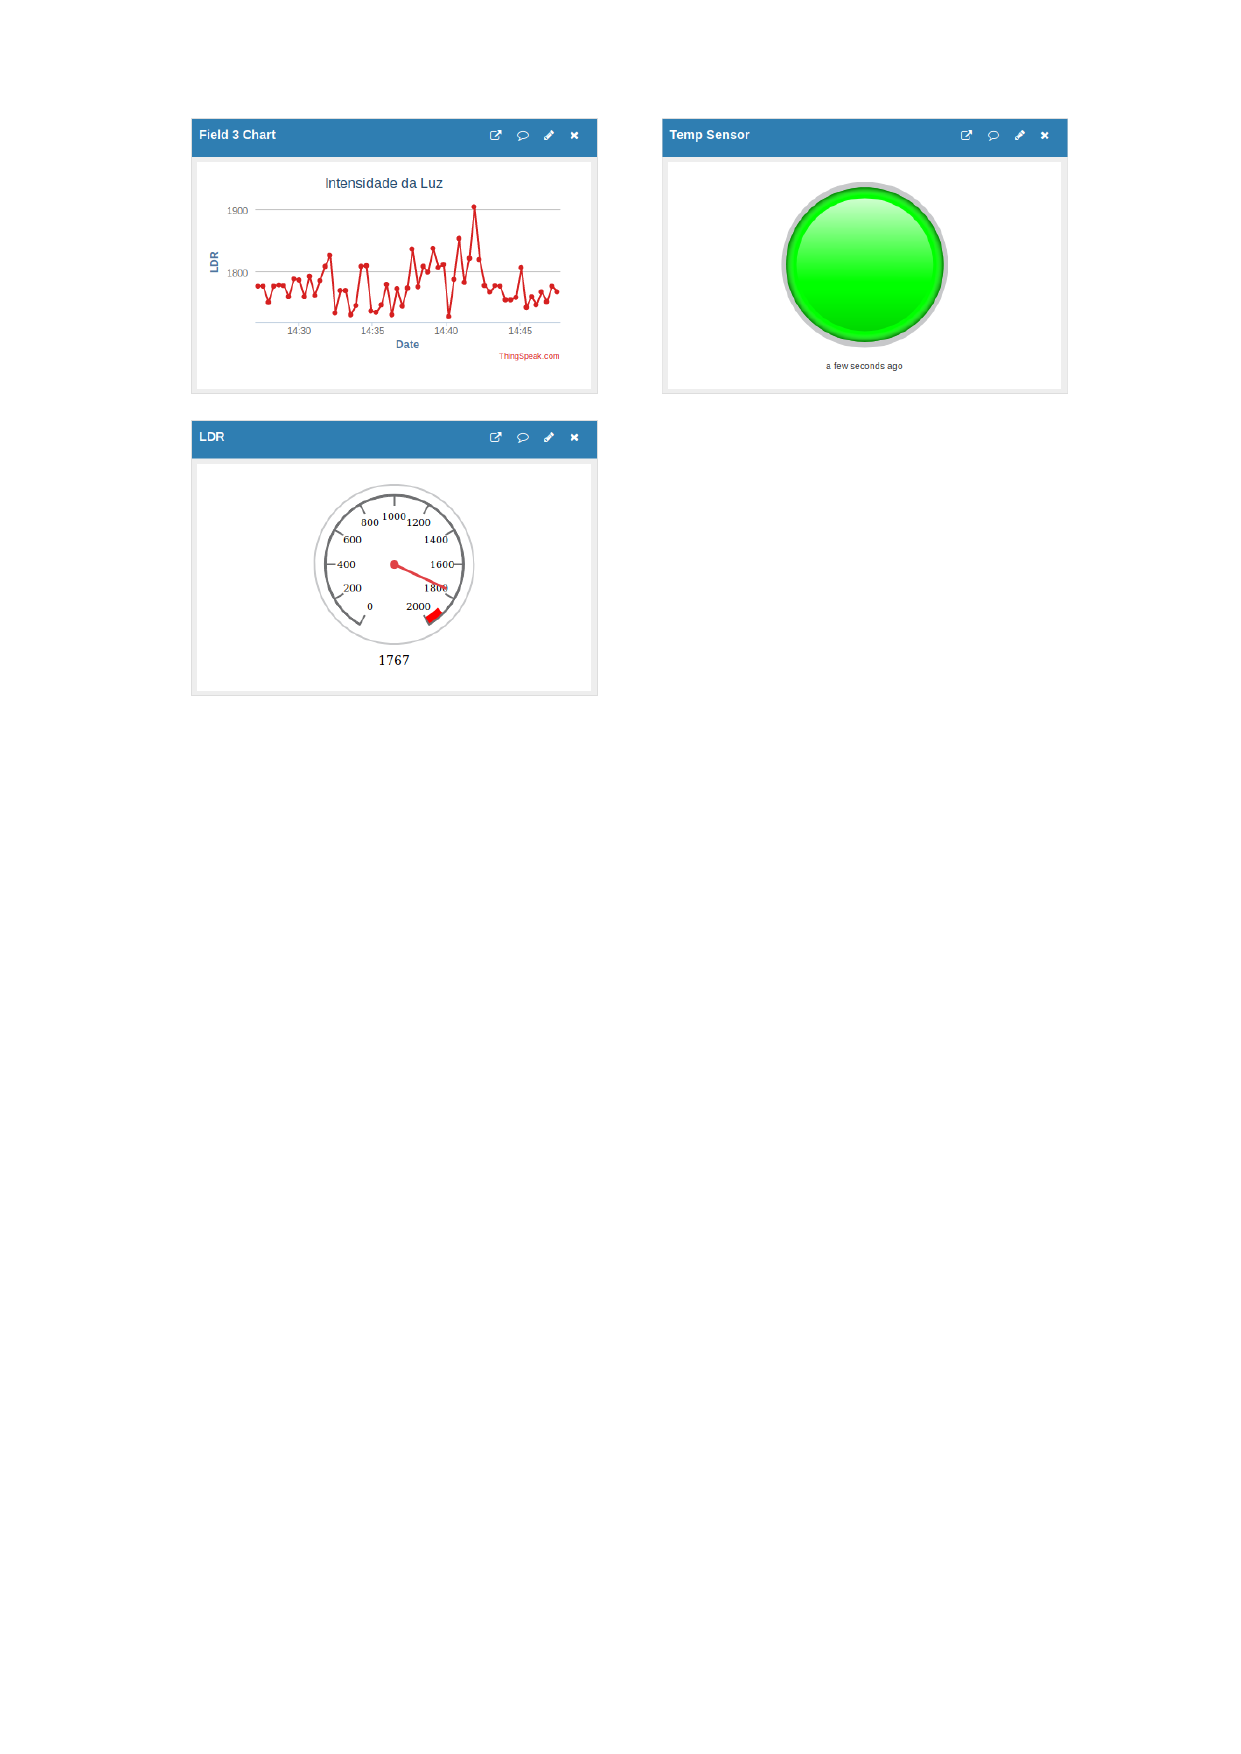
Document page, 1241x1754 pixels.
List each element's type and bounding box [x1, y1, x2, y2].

picture [160, 118, 1081, 704]
